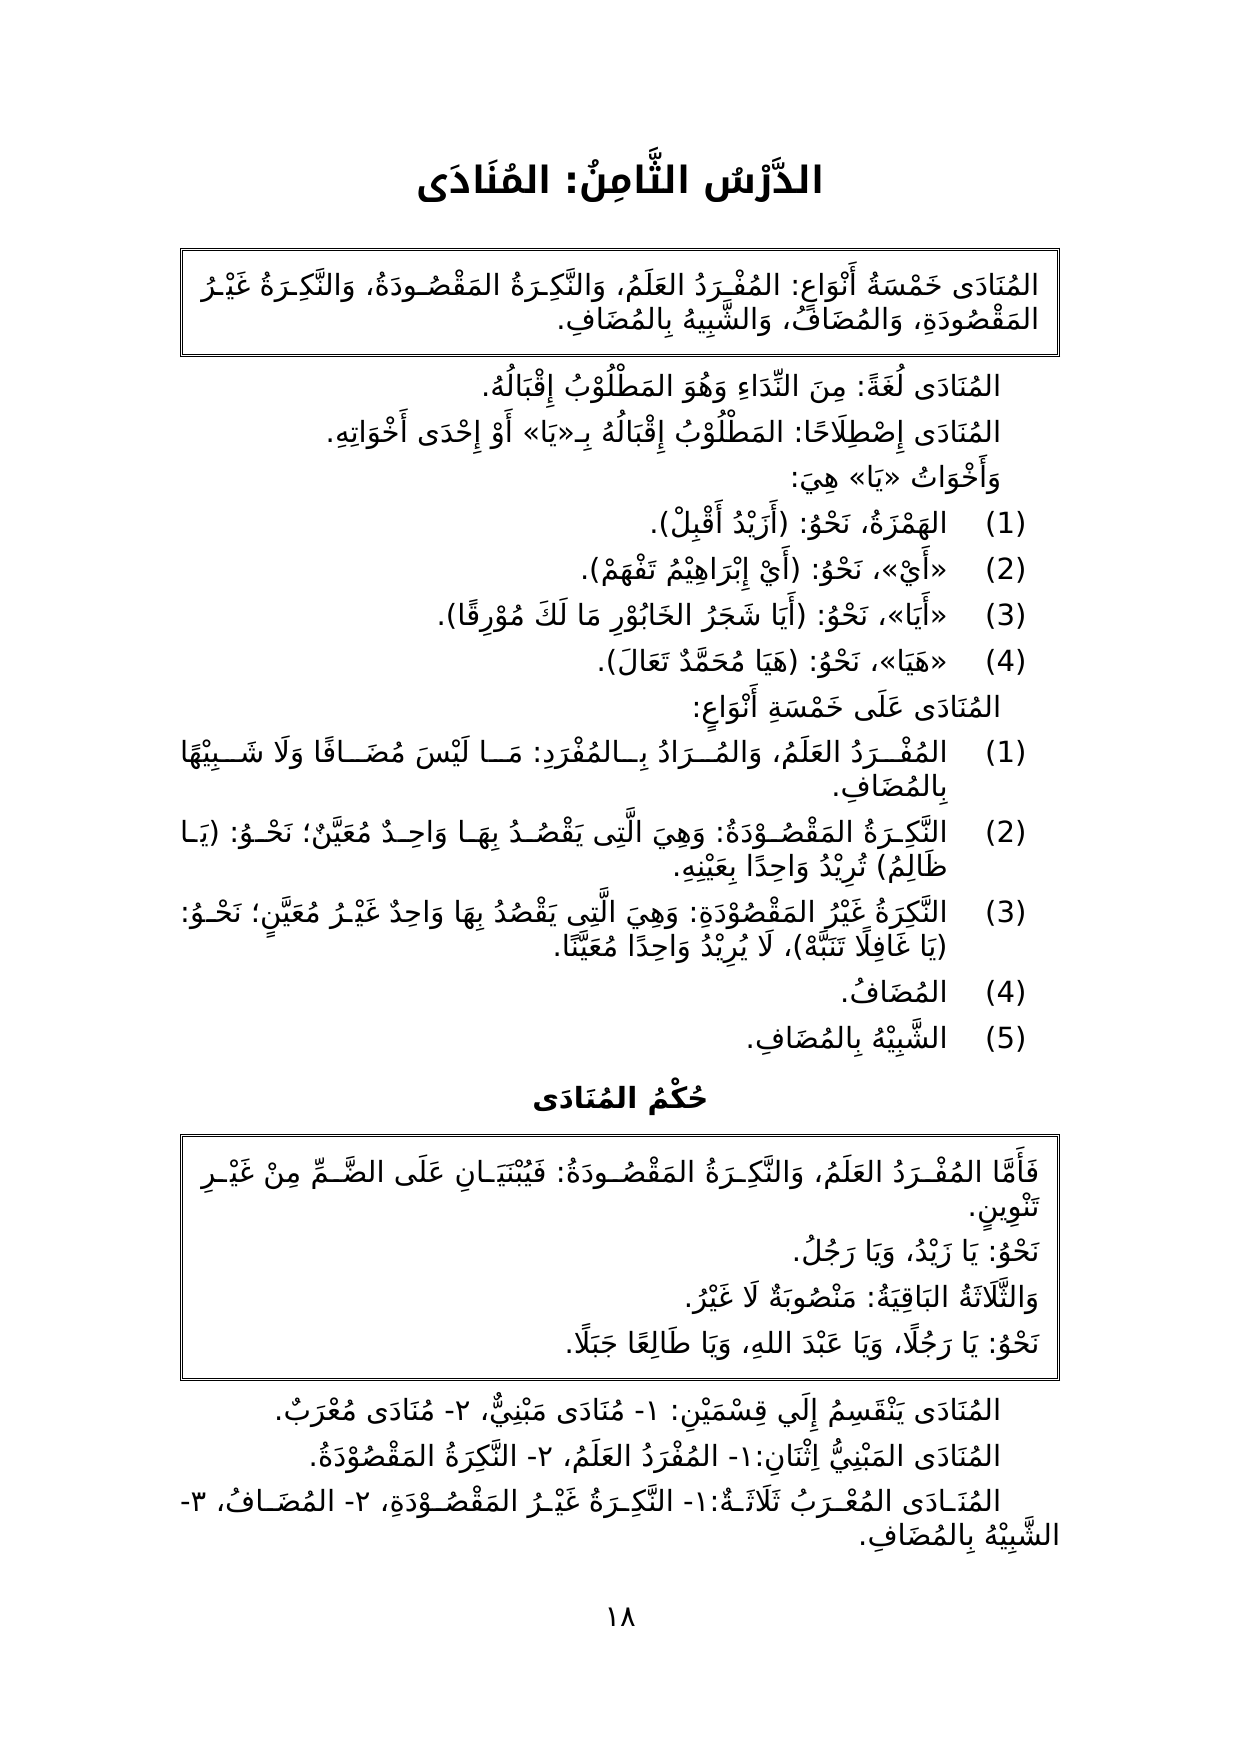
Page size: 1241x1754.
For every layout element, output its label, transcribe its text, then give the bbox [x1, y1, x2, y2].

subtitle حُكْمُ المُنَادَى [180, 1082, 1060, 1116]
subtitle الدَّرْسُ الثَّامِنُ: المُنَادَى [180, 146, 1060, 217]
text المُنَادَى عَلَى خَمْسَةِ أَنْوَاعٍ: [180, 690, 1060, 724]
list النَّكِرَةُ المَقْصُوْدَةُ: وَهِيَ الَّتِى يَقْصُدُ بِهَا وَاحِدٌ مُعَيَّنٌ؛ نَحْوُ: (يَا ظَالِمُ) تُرِيْدُ وَاحِدًا بِعَيْنِهِ. [180, 816, 985, 883]
list «أَيْ»، نَحْوُ: (أَيْ إِبْرَاهِيْمُ تَفْهَمْ). [180, 552, 985, 586]
text وَأَخْوَاتُ «يَا» هِيَ: [180, 461, 1060, 495]
list النَّكِرَةُ غَيْرُ المَقْصُوْدَةِ: وَهِيَ الَّتِى يَقْصُدُ بِهَا وَاحِدٌ غَيْرُ مُعَيَّنٍ؛ نَحْوُ: (يَا غَافِلًا تَنَبَّهْ)، لَا يُرِيْدُ وَاحِدًا مُعَيَّنًا. [180, 895, 985, 963]
text نَحْوُ: يَا زَيْدُ، وَيَا رَجُلُ. [183, 1214, 1057, 1260]
text المُنَادَى المَبْنِيُّ اِثْنَانِ:١- المُفْرَدُ العَلَمُ، ٢- النَّكِرَةُ المَقْصُوْدَةُ. [180, 1439, 1060, 1473]
text المُنَادَى المُعْرَبُ ثَلَاثَةٌ:١- النَّكِرَةُ غَيْرُ المَقْصُوْدَةِ، ٢- المُضَافُ، ٣- الشَّبِيْهُ بِالمُضَافِ. [180, 1485, 1060, 1553]
list المُفْرَدُ العَلَمُ، وَالمُرَادُ بِالمُفْرَدِ: مَا لَيْسَ مُضَافًا وَلَا شَبِيْهًا بِالمُضَافِ. [180, 736, 985, 804]
text المُنَادَى يَنْقَسِمُ إِلَي قِسْمَيْنِ: ١- مُنَادَى مَبْنِيٌّ، ٢- مُنَادَى مُعْرَبٌ. [180, 1393, 1060, 1427]
text المُنَادَى خَمْسَةُ أَنْوَاعٍ: المُفْرَدُ العَلَمُ، وَالنَّكِرَةُ المَقْصُودَةُ، وَالنَّكِرَةُ غَيْرُ المَقْصُودَةِ، وَالمُضَافُ، وَالشَّبِيهُ بِالمُضَافِ. [183, 251, 1057, 354]
text وَالثَّلَاثَةُ البَاقِيَةُ: مَنْصُوبَةٌ لَا غَيْرُ. [183, 1260, 1057, 1306]
list «هَيَا»، نَحْوُ: (هَيَا مُحَمَّدٌ تَعَالَ). [180, 644, 985, 678]
list المُضَافُ. [180, 975, 985, 1009]
list «أَيَا»، نَحْوُ: (أَيَا شَجَرُ الخَابُوْرِ مَا لَكَ مُوْرِقًا). [180, 598, 985, 632]
text المُنَادَى لُغَةً: مِنَ النِّدَاءِ وَهُوَ المَطْلُوْبُ إِقْبَالُهُ. [180, 369, 1060, 403]
text فَأَمَّا المُفْرَدُ العَلَمُ، وَالنَّكِرَةُ المَقْصُودَةُ: فَيُبْنَيَانِ عَلَى الضَّمِّ مِنْ غَيْرِ تَنْوِينٍ. [183, 1137, 1057, 1214]
list الهَمْزَةُ، نَحْوُ: (أَزَيْدُ أَقْبِلْ). [180, 507, 985, 541]
text المُنَادَى إِصْطِلَاحًا: المَطْلُوْبُ إِقْبَالُهُ بِـ«يَا» أَوْ إِحْدَى أَخْوَاتِهِ. [180, 415, 1060, 449]
list الشَّبِيْهُ بِالمُضَافِ. [180, 1021, 985, 1055]
text نَحْوُ: يَا رَجُلًا، وَيَا عَبْدَ اللهِ، وَيَا طَالِعًا جَبَلًا. [183, 1306, 1057, 1378]
